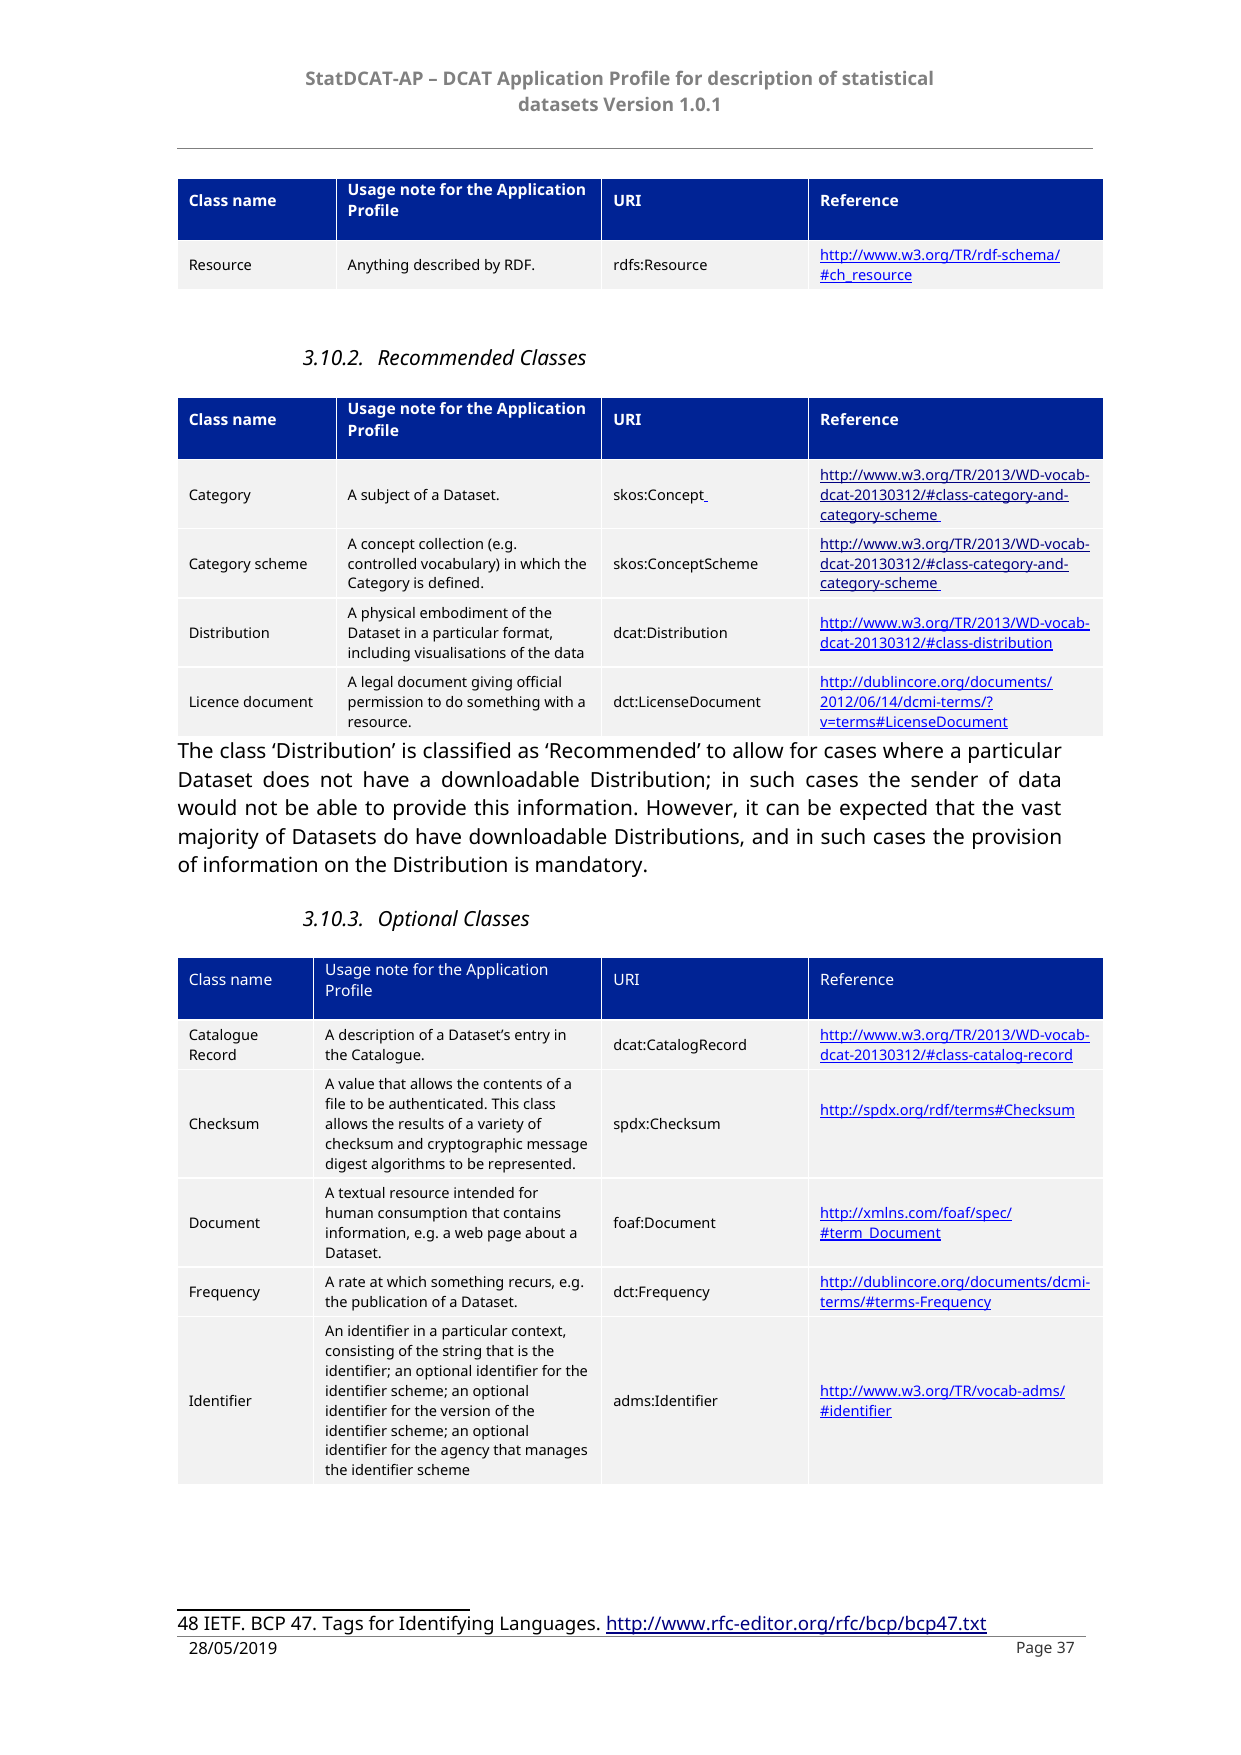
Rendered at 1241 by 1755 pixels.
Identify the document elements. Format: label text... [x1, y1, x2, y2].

table_header Class name [178, 398, 336, 459]
table_cell foaf:Document [602, 1179, 808, 1266]
table_cell Frequency [178, 1268, 313, 1316]
table_cell http://www.w3.org/TR/rdf-schema/#ch_resource [809, 241, 1103, 289]
text The class ‘Distribution’ is classified as ‘Recommended’ to allow for cases where a particular Dataset does not have a downloadable Distribution; in such cases the sender of data would not be able to provide this information. However, it can be expected that the vast majority of Datasets do have downloadable Distributions, and in such cases the provision of information on the Distribution is mandatory. [177, 737, 1063, 879]
table_cell Category [178, 460, 336, 528]
table_cell http://dublincore.org/documents/dcmi-terms/#terms-Frequency [809, 1268, 1103, 1316]
table_cell Identifier [178, 1317, 313, 1484]
table_header Class name [178, 958, 313, 1019]
table_cell dcat:CatalogRecord [602, 1021, 808, 1069]
table_cell http://www.w3.org/TR/2013/WD-vocab-dcat-20130312/#class-distribution [809, 599, 1103, 666]
table_header Reference [809, 179, 1103, 240]
table_cell Catalogue Record [178, 1021, 313, 1069]
table_cell A concept collection (e.g. controlled vocabulary) in which the Category is defined. [337, 529, 601, 597]
table_cell http://spdx.org/rdf/terms#Checksum [809, 1070, 1103, 1177]
table_cell Document [178, 1179, 313, 1266]
table_cell http://xmlns.com/foaf/spec/#term_Document [809, 1179, 1103, 1266]
table_header Usage note for the Application Profile [314, 958, 601, 1019]
table_cell http://www.w3.org/TR/2013/WD-vocab-dcat-20130312/#class-catalog-record [809, 1021, 1103, 1069]
table_cell Anything described by RDF. [337, 241, 601, 289]
table_cell rdfs:Resource [602, 241, 808, 289]
table_cell dcat:Distribution [602, 599, 808, 666]
table_cell Category scheme [178, 529, 336, 597]
subtitle Recommended Classes [302, 343, 1063, 372]
table_cell http://www.w3.org/TR/2013/WD-vocab-dcat-20130312/#class-category-and-category-scheme [809, 529, 1103, 597]
table_cell An identifier in a particular context, consisting of the string that is the identifier; an optional identifier for the identifier scheme; an optional identifier for the version of the identifier scheme; an optional identifier for the agency that manages the identifier scheme [314, 1317, 601, 1484]
table_cell adms:Identifier [602, 1317, 808, 1484]
table_cell skos:Concept [602, 460, 808, 528]
table_cell Checksum [178, 1070, 313, 1177]
table_cell http://www.w3.org/TR/vocab-adms/#identifier [809, 1317, 1103, 1484]
table_cell Licence document [178, 668, 336, 736]
table_header URI [602, 398, 808, 459]
table_header Class name [178, 179, 336, 240]
table_cell A textual resource intended for human consumption that contains information, e.g. a web page about a Dataset. [314, 1179, 601, 1266]
table_header Usage note for the Application Profile [337, 179, 601, 240]
table_cell A legal document giving official permission to do something with a resource. [337, 668, 601, 736]
table_cell dct:Frequency [602, 1268, 808, 1316]
table_cell A physical embodiment of the Dataset in a particular format, including visualisations of the data [337, 599, 601, 666]
table_header Reference [809, 398, 1103, 459]
table_cell http://dublincore.org/documents/2012/06/14/dcmi-terms/?v=terms#LicenseDocument [809, 668, 1103, 736]
table_cell Resource [178, 241, 336, 289]
table_header URI [602, 958, 808, 1019]
table_cell A description of a Dataset’s entry in the Catalogue. [314, 1021, 601, 1069]
table_cell dct:LicenseDocument [602, 668, 808, 736]
table_cell A subject of a Dataset. [337, 460, 601, 528]
table_cell A value that allows the contents of a file to be authenticated. This class allows the results of a variety of checksum and cryptographic message digest algorithms to be represented. [314, 1070, 601, 1177]
table_cell http://www.w3.org/TR/2013/WD-vocab-dcat-20130312/#class-category-and-category-scheme [809, 460, 1103, 528]
table_header Reference [809, 958, 1103, 1019]
table_cell skos:ConceptScheme [602, 529, 808, 597]
subtitle Optional Classes [302, 904, 1063, 932]
table_header Usage note for the Application Profile [337, 398, 601, 459]
table_cell spdx:Checksum [602, 1070, 808, 1177]
table_cell A rate at which something recurs, e.g. the publication of a Dataset. [314, 1268, 601, 1316]
table_cell Distribution [178, 599, 336, 666]
table_header URI [602, 179, 808, 240]
